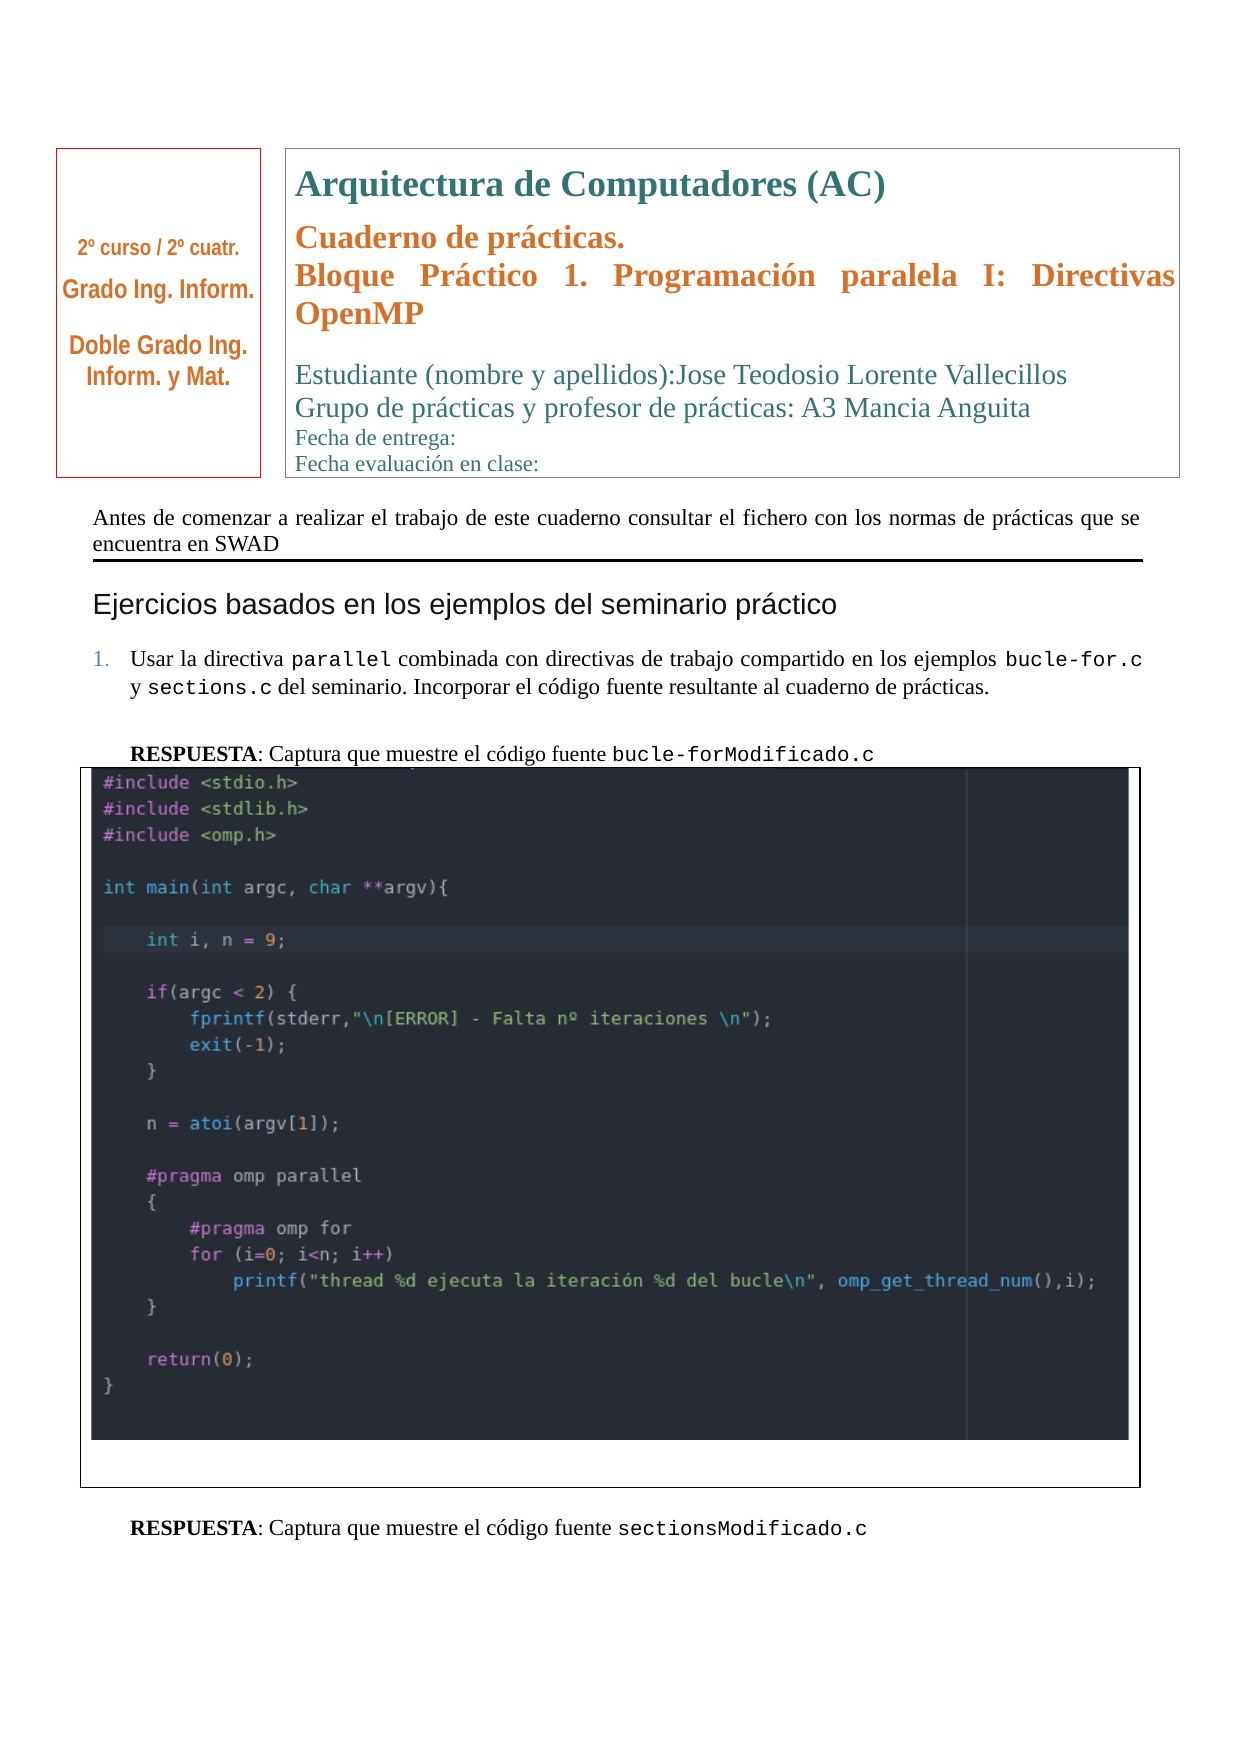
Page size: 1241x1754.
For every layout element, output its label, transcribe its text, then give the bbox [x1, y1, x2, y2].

picture [91, 768, 1129, 1440]
text Antes de comenzar a realizar el trabajo de este cuaderno consultar el fichero con los normas de prácticas que se encuentra en SWAD [92, 504, 1143, 562]
table_header [261, 148, 285, 477]
text RESPUESTA: Captura que muestre el código fuente bucle-forModificado.c [130, 739, 1143, 767]
table_header [81, 768, 1139, 1487]
text RESPUESTA: Captura que muestre el código fuente sectionsModificado.c [130, 1514, 1143, 1542]
table_header Arquitectura de Computadores (AC) Cuaderno de prácticas. Bloque Práctico 1. Programación paralela I: Directivas OpenMP Estudiante (nombre y apellidos):Jose Teodosio Lorente Vallecillos Grupo de prácticas y profesor de prácticas: A3 Mancia Anguita Fecha de entrega: Fecha evaluación en clase: [286, 149, 1179, 477]
table_header 2º curso / 2º cuatr. Grado Ing. Inform. Doble Grado Ing. Inform. y Mat. [57, 149, 260, 477]
subtitle Ejercicios basados en los ejemplos del seminario práctico [92, 587, 1143, 621]
list Usar la directiva parallel combinada con directivas de trabajo compartido en los ejemplos bucle-for.c y sections.c del seminario. Incorporar el código fuente resultante al cuaderno de prácticas. [92, 646, 1143, 701]
